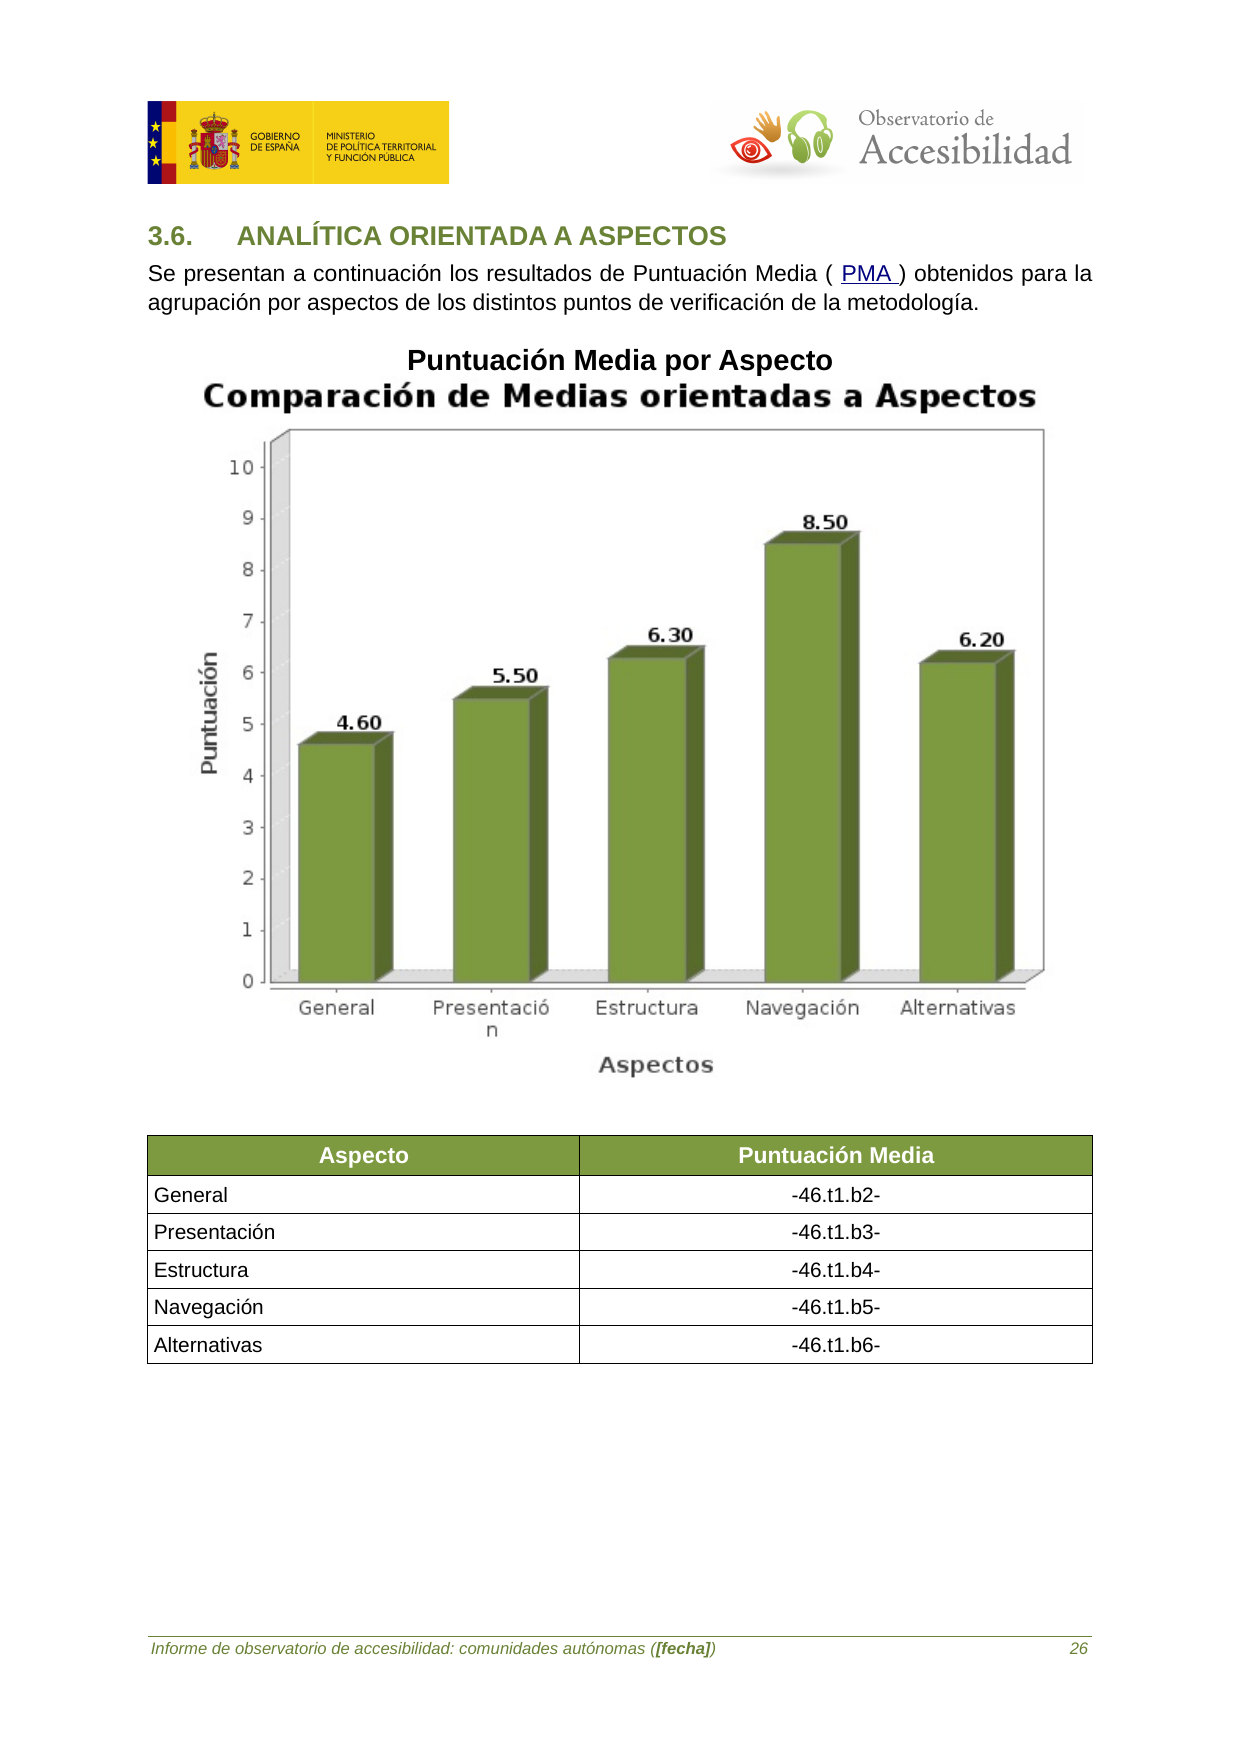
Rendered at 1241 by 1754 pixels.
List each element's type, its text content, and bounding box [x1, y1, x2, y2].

table_cell -46.t1.b4- [580, 1251, 1092, 1288]
picture [178, 376, 1062, 1087]
table_cell -46.t1.b5- [580, 1289, 1092, 1325]
text Se presentan a continuación los resultados de Puntuación Media ( PMA ) obtenidos para la agrupación por aspectos de los distintos puntos de verificación de la metodología. [148, 260, 1092, 316]
table_cell Estructura [148, 1251, 579, 1288]
subtitle Analítica orientada a aspectos [148, 220, 1092, 251]
table_header Aspecto [148, 1136, 579, 1175]
table_cell Alternativas [148, 1326, 579, 1363]
table_cell -46.t1.b6- [580, 1326, 1092, 1363]
picture [710, 101, 1086, 184]
table_header Puntuación Media [580, 1136, 1092, 1175]
table_cell -46.t1.b2- [580, 1176, 1092, 1213]
table_cell General [148, 1176, 579, 1213]
picture [147, 101, 450, 184]
table_cell Presentación [148, 1214, 579, 1250]
text Puntuación Media por Aspecto [148, 343, 1092, 377]
table_cell -46.t1.b3- [580, 1214, 1092, 1250]
table_cell Navegación [148, 1289, 579, 1325]
